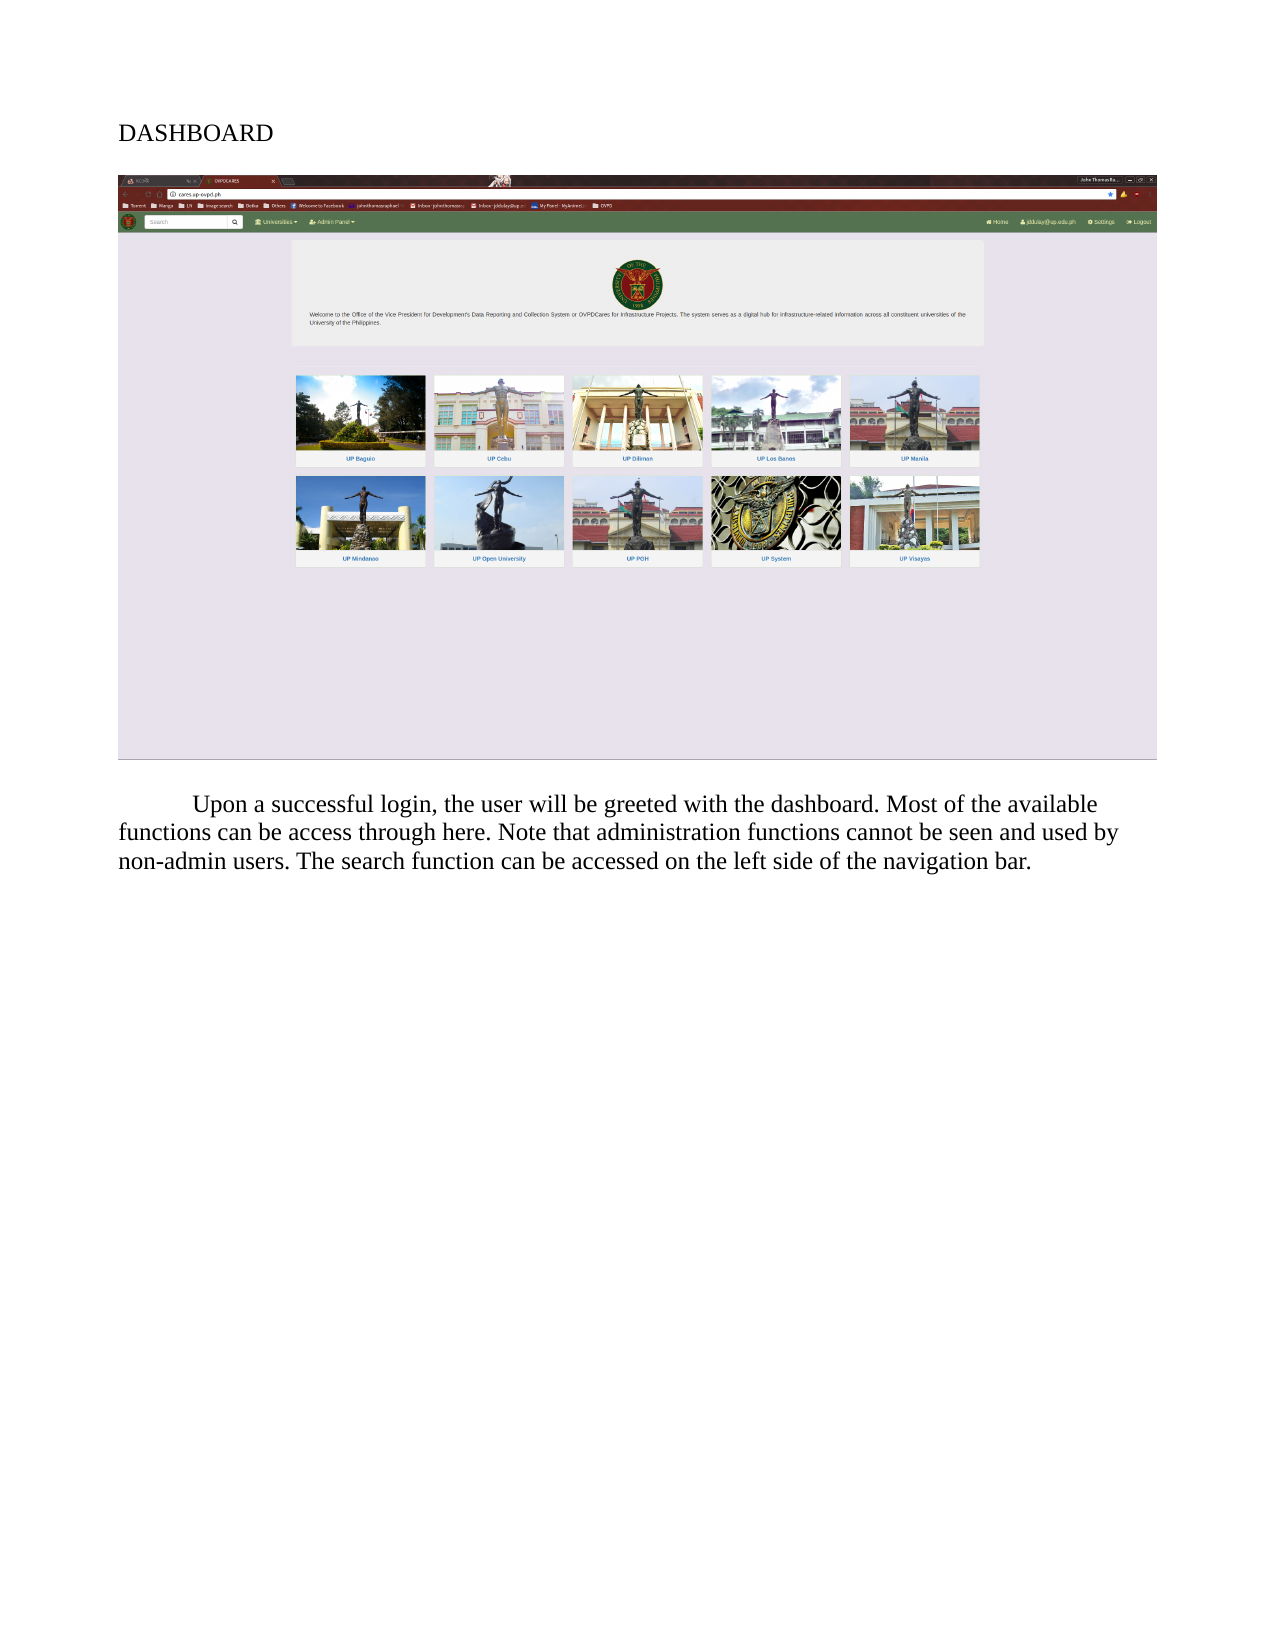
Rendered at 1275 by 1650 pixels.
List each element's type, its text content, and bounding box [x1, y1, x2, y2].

picture [118, 175, 1157, 760]
text DASHBOARD [118, 118, 1157, 147]
text Upon a successful login, the user will be greeted with the dashboard. Most of the available functions can be access through here. Note that administration functions cannot be seen and used by non-admin users. The search function can be accessed on the left side of the navigation bar. [118, 789, 1157, 875]
